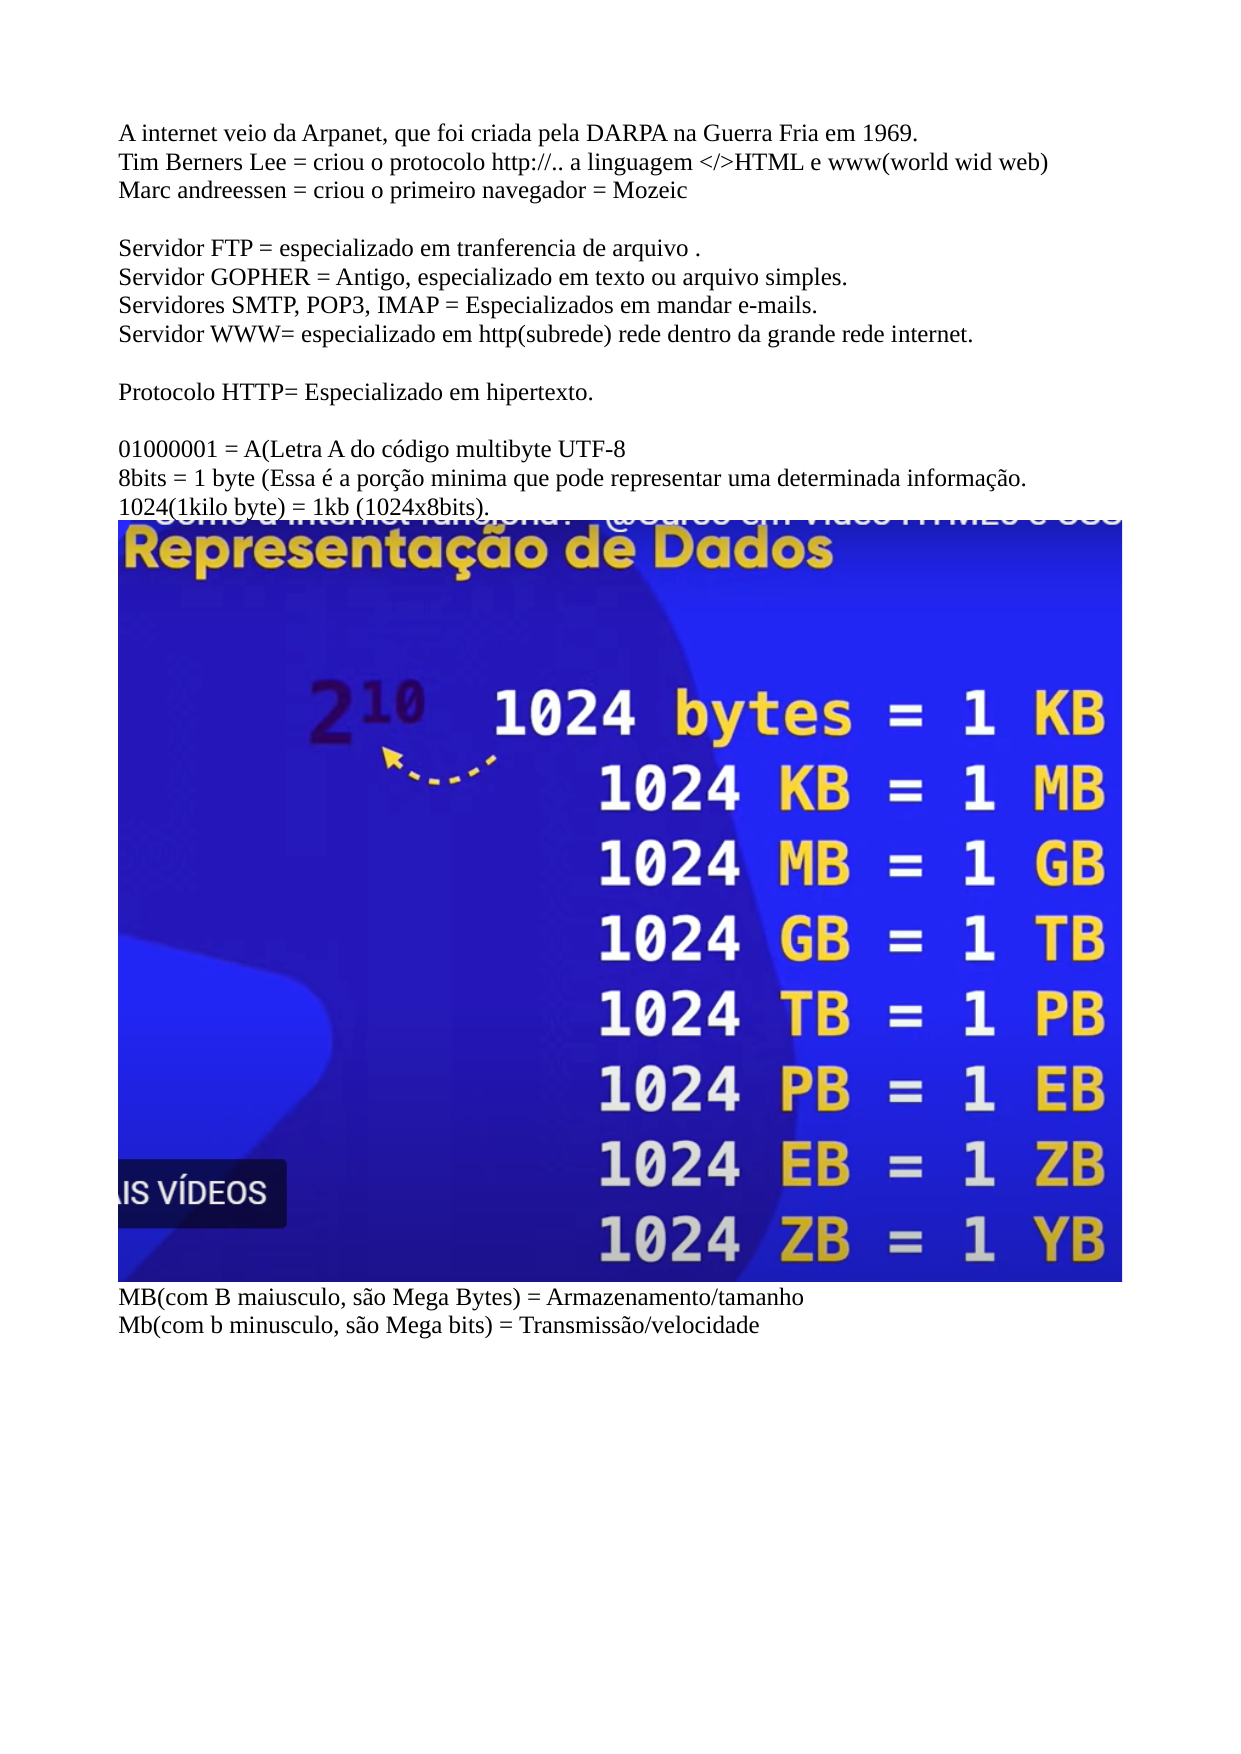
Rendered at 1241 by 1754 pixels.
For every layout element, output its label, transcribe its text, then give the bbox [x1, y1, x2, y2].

text Servidores SMTP, POP3, IMAP = Especializados em mandar e-mails. [118, 291, 1122, 319]
text 1024(1kilo byte) = 1kb (1024x8bits). [118, 492, 1122, 520]
text Servidor WWW= especializado em http(subrede) rede dentro da grande rede internet. [118, 319, 1122, 348]
text MB(com B maiusculo, são Mega Bytes) = Armazenamento/tamanho [118, 1282, 1122, 1310]
text 01000001 = A(Letra A do código multibyte UTF-8 [118, 434, 1122, 463]
text Servidor GOPHER = Antigo, especializado em texto ou arquivo simples. [118, 262, 1122, 291]
text Marc andreessen = criou o primeiro navegador = Mozeic [118, 176, 1122, 204]
picture [118, 520, 1123, 1282]
text Servidor FTP = especializado em tranferencia de arquivo . [118, 233, 1122, 262]
text Protocolo HTTP= Especializado em hipertexto. [118, 377, 1122, 406]
text 8bits = 1 byte (Essa é a porção minima que pode representar uma determinada informação. [118, 463, 1122, 492]
text Mb(com b minusculo, são Mega bits) = Transmissão/velocidade [118, 1310, 1122, 1339]
text A internet veio da Arpanet, que foi criada pela DARPA na Guerra Fria em 1969. [118, 118, 1122, 147]
text Tim Berners Lee = criou o protocolo http://.. a linguagem </>HTML e www(world wid web) [118, 147, 1122, 176]
